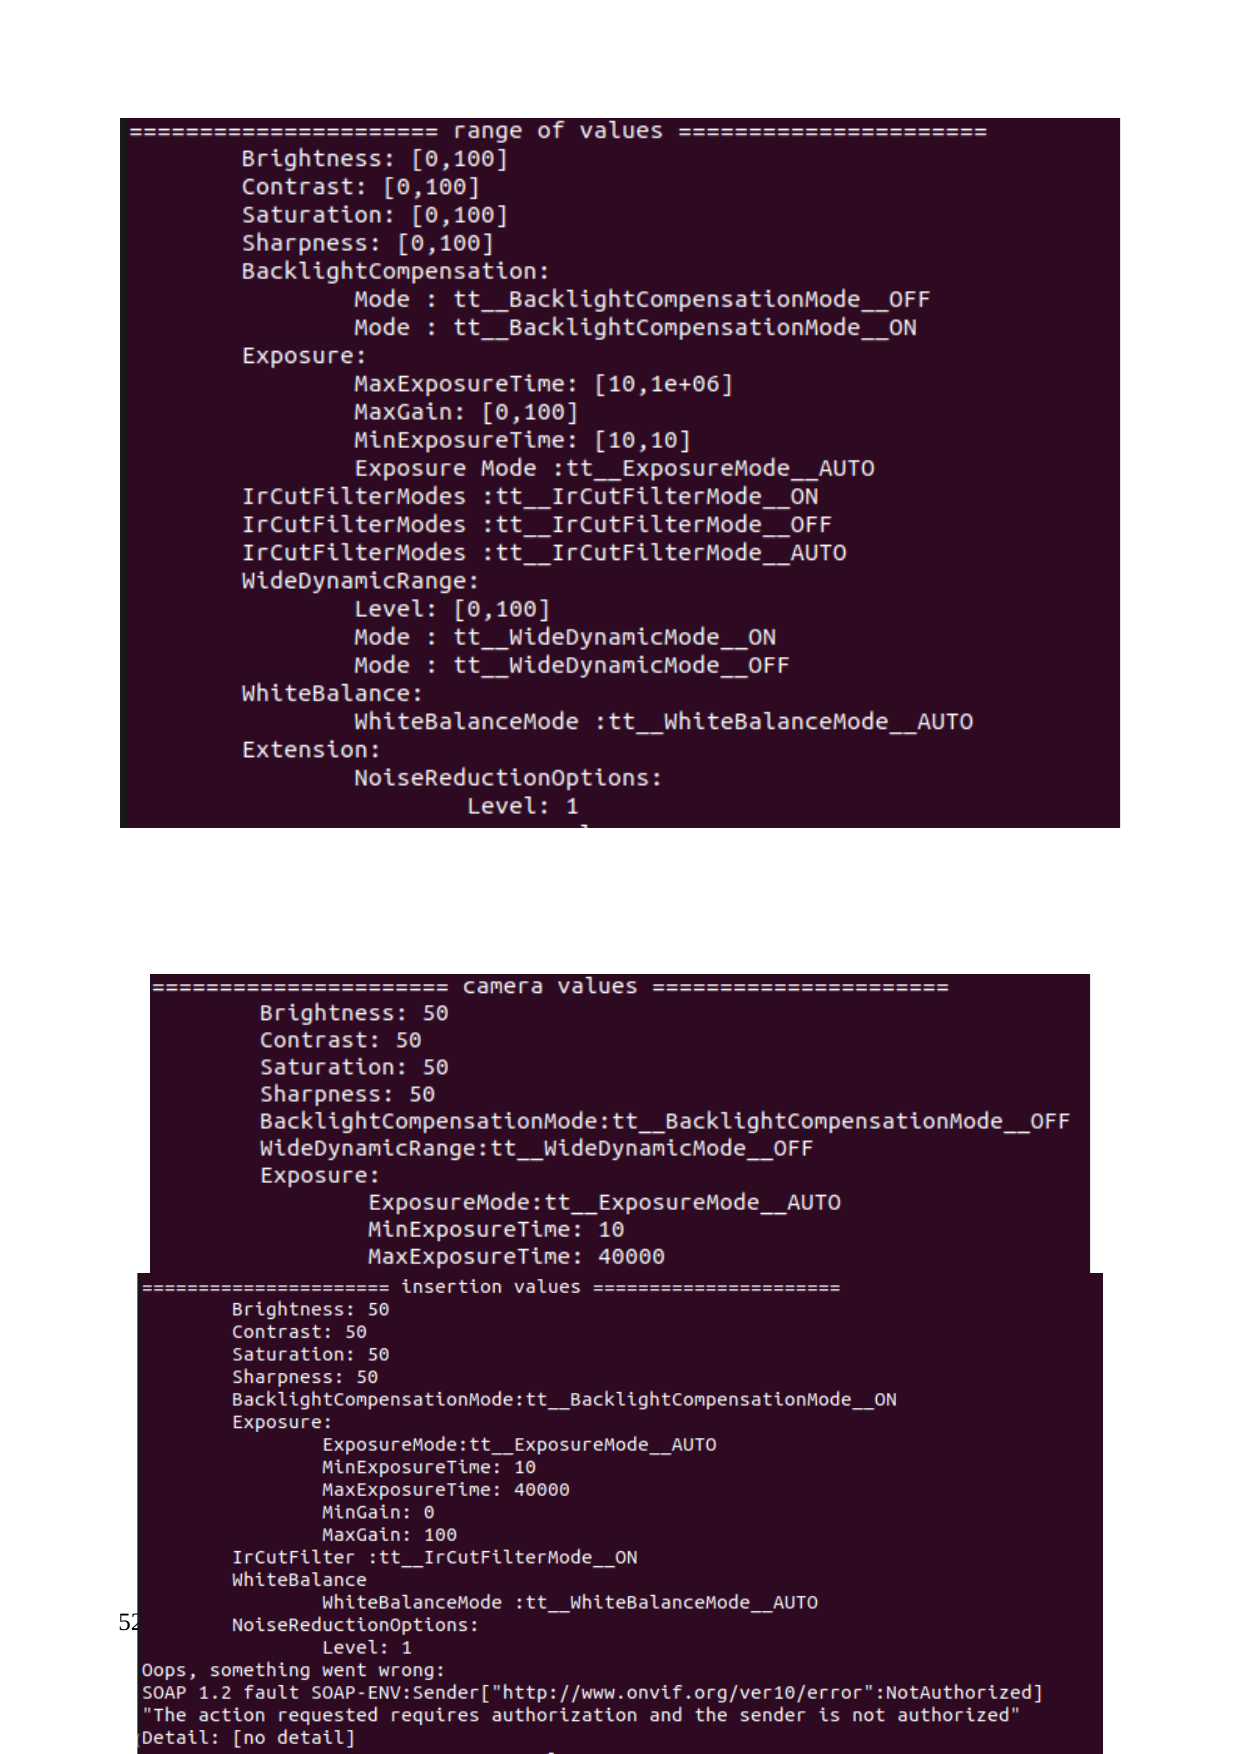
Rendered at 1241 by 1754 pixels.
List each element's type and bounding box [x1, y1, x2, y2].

picture [137, 974, 1103, 1754]
picture [120, 118, 1121, 828]
